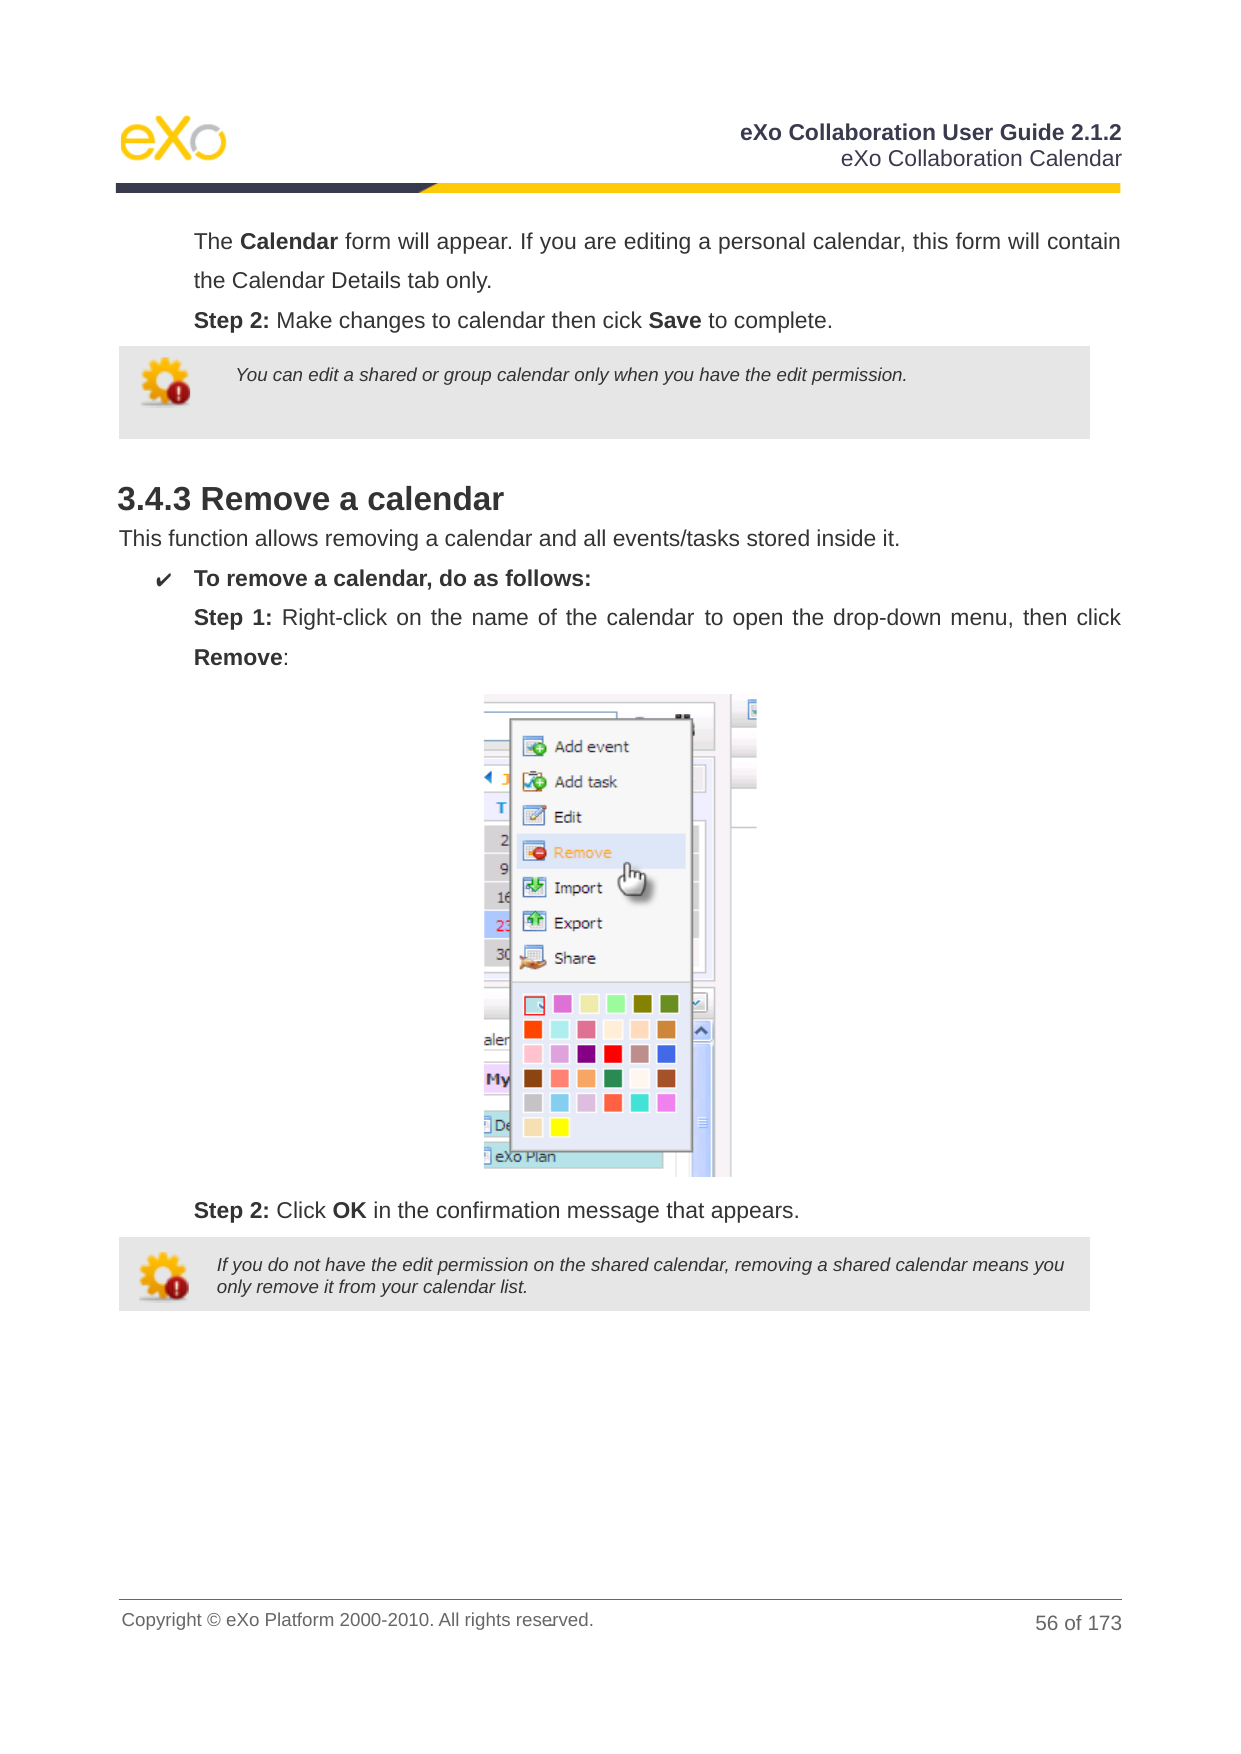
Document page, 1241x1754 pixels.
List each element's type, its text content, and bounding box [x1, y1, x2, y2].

table_header [119, 358, 140, 407]
text This function allows removing a calendar and all events/tasks stored inside it. [118, 525, 1122, 552]
list To remove a calendar, do as follows: [156, 565, 1122, 591]
table_header If you do not have the edit permission on the shared calendar, removing a shared calendar means you only remove it from your calendar list. [211, 1237, 1090, 1311]
table_header [119, 346, 229, 357]
table_header [119, 1237, 211, 1311]
list The Calendar form will appear. If you are editing a personal calendar, this form will contain the Calendar Details tab only. [156, 228, 1122, 293]
list Step 2: Make changes to calendar then cick Save to complete. [156, 307, 1122, 333]
picture [115, 183, 1121, 193]
table_header [119, 408, 229, 439]
table_header [191, 358, 229, 407]
picture [483, 694, 757, 1177]
picture [140, 357, 191, 408]
table_header You can edit a shared or group calendar only when you have the edit permission. [229, 346, 1090, 439]
subtitle Remove a calendar [117, 479, 1122, 518]
list Step 2: Click OK in the confirmation message that appears. [156, 683, 1122, 1223]
picture [120, 115, 227, 161]
picture [138, 1252, 189, 1303]
list Step 1: Right-click on the name of the calendar to open the drop-down menu, then click Remove: [156, 604, 1122, 670]
